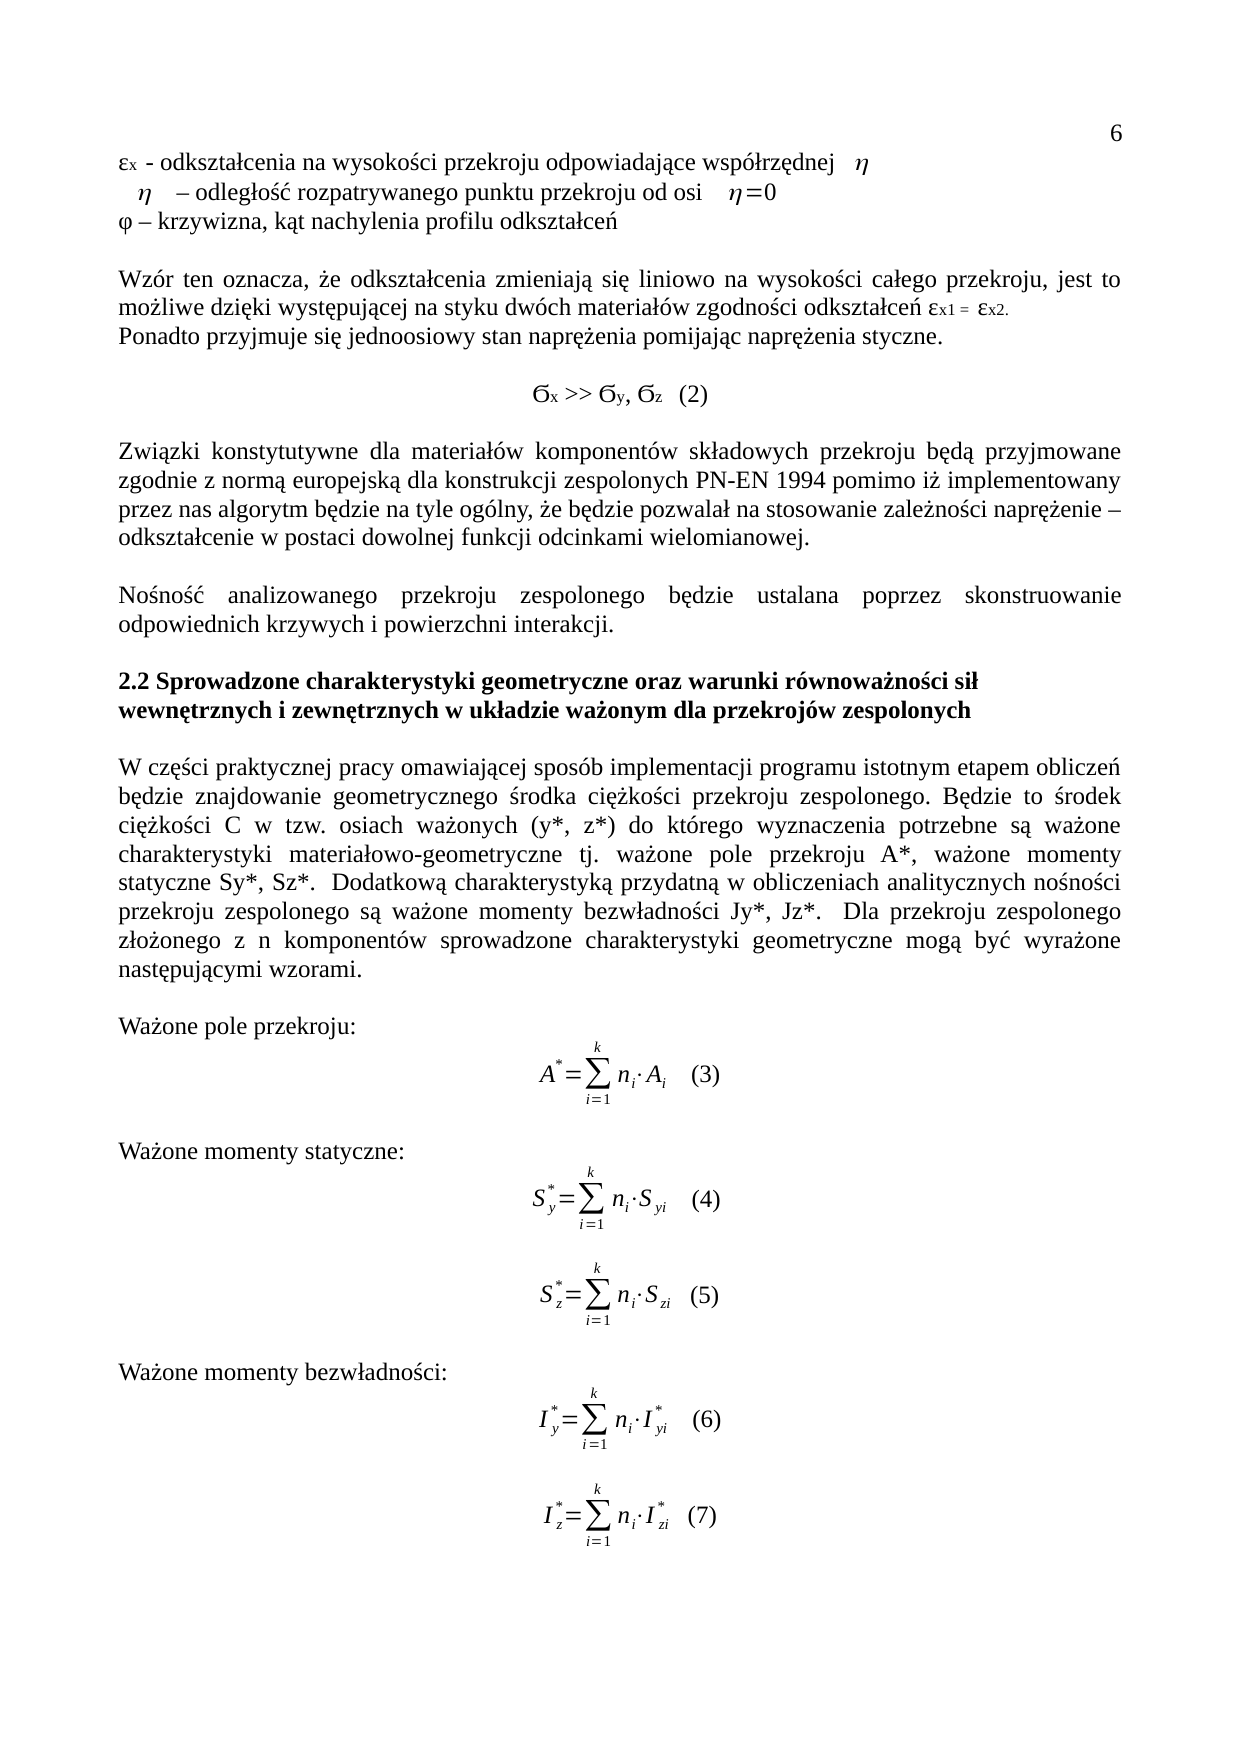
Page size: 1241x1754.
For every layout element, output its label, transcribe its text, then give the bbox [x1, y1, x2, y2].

text (5) [118, 1261, 1122, 1328]
text 6 [118, 118, 1122, 147]
text – odległość rozpatrywanego punktu przekroju od osi [118, 177, 1122, 206]
text W części praktycznej pracy omawiającej sposób implementacji programu istotnym etapem obliczeń będzie znajdowanie geometrycznego środka ciężkości przekroju zespolonego. Będzie to środek ciężkości C w tzw. osiach ważonych (y*, z*) do którego wyznaczenia potrzebne są ważone charakterystyki materiałowo-geometryczne tj. ważone pole przekroju A*, ważone momenty statyczne Sy*, Sz*. Dodatkową charakterystyką przydatną w obliczeniach analitycznych nośności przekroju zespolonego są ważone momenty bezwładności Jy*, Jz*. Dla przekroju zespolonego złożonego z n komponentów sprowadzone charakterystyki geometryczne mogą być wyrażone następującymi wzorami. [118, 752, 1122, 982]
list (6) [118, 1386, 1122, 1453]
text (4) [118, 1165, 1122, 1232]
text Nośność analizowanego przekroju zespolonego będzie ustalana poprzez skonstruowanie odpowiednich krzywych i powierzchni interakcji. [118, 580, 1122, 637]
text Związki konstytutywne dla materiałów komponentów składowych przekroju będą przyjmowane zgodnie z normą europejską dla konstrukcji zespolonych PN-EN 1994 pomimo iż implementowany przez nas algorytm będzie na tyle ogólny, że będzie pozwalał na stosowanie zależności naprężenie – odkształcenie w postaci dowolnej funkcji odcinkami wielomianowej. [118, 436, 1122, 551]
text 2.2 Sprowadzone charakterystyki geometryczne oraz warunki równoważności sił wewnętrznych i zewnętrznych w układzie ważonym dla przekrojów zespolonych [118, 666, 1122, 724]
text Ponadto przyjmuje się jednoosiowy stan naprężenia pomijając naprężenia styczne. [118, 321, 1122, 350]
text εx - odkształcenia na wysokości przekroju odpowiadające współrzędnej [118, 147, 1122, 177]
text Ϭx >> Ϭy, Ϭz (2) [118, 379, 1122, 407]
list (3) [118, 1040, 1122, 1107]
text φ – krzywizna, kąt nachylenia profilu odkształceń [118, 206, 1122, 235]
list Ważone momenty bezwładności: [118, 1357, 1122, 1386]
text Ważone momenty statyczne: [118, 1136, 1122, 1165]
text Wzór ten oznacza, że odkształcenia zmieniają się liniowo na wysokości całego przekroju, jest to możliwe dzięki występującej na styku dwóch materiałów zgodności odkształceń εx1 = εx2. [118, 264, 1122, 321]
list Ważone pole przekroju: [118, 1011, 1122, 1040]
text (7) [118, 1482, 1122, 1549]
